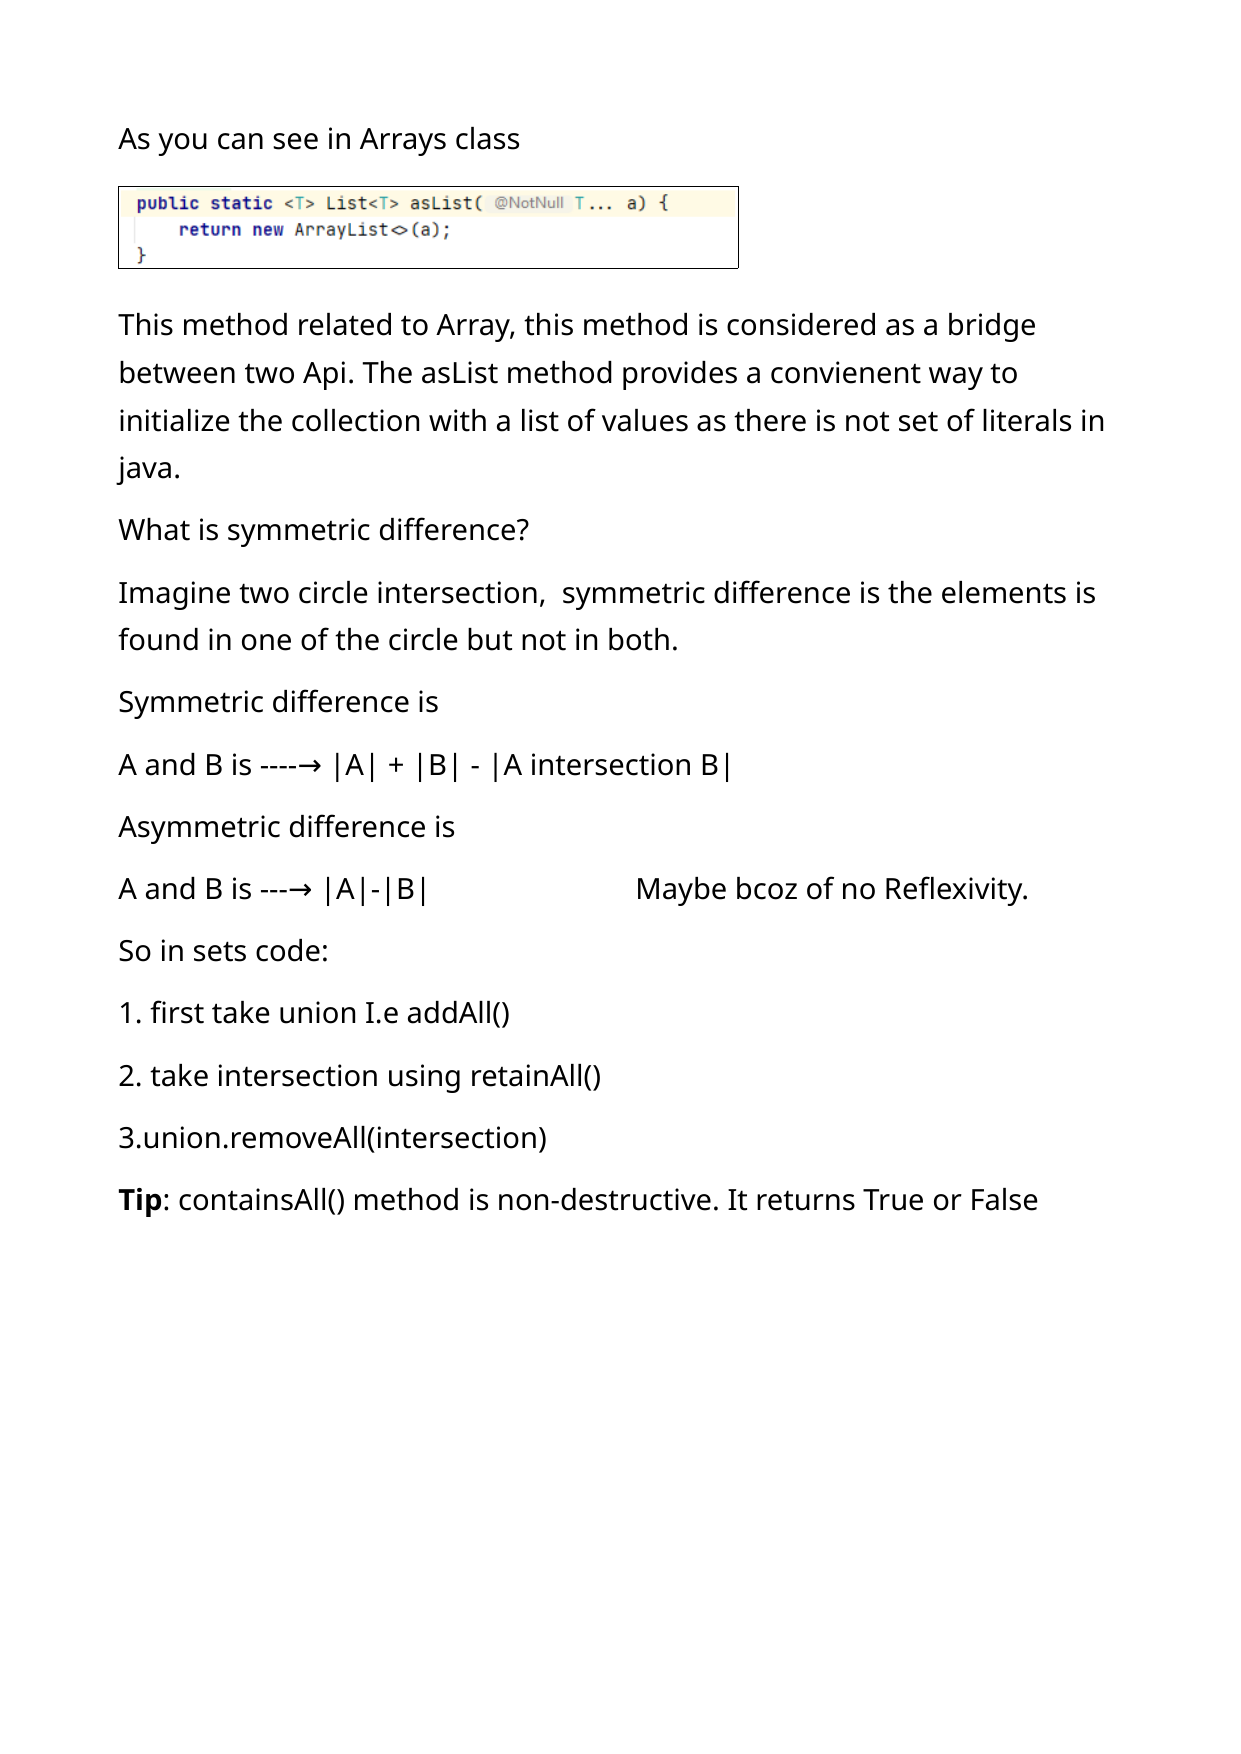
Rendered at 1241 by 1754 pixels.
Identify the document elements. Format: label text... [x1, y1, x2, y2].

text As you can see in Arrays class [118, 118, 1122, 158]
picture [121, 188, 736, 266]
text 3.union.removeAll(intersection) [118, 1117, 1122, 1157]
text A and B is ---→ |A|-|B| Maybe bcoz of no Reflexivity. [118, 868, 1122, 908]
text Imagine two circle intersection, symmetric difference is the elements is found in one of the circle but not in both. [118, 572, 1122, 659]
text So in sets code: [118, 930, 1122, 970]
text Tip: containsAll() method is non-destructive. It returns True or False [118, 1179, 1122, 1219]
text Asymmetric difference is [118, 806, 1122, 846]
text 1. first take union I.e addAll() [118, 993, 1122, 1032]
text Symmetric difference is [118, 682, 1122, 721]
text A and B is ----→ |A| + |B| - |A intersection B| [118, 744, 1122, 783]
text What is symmetric difference? [118, 510, 1122, 549]
text 2. take intersection using retainAll() [118, 1055, 1122, 1094]
text This method related to Array, this method is considered as a bridge between two Api. The asList method provides a convienent way to initialize the collection with a list of values as there is not set of literals in java. [118, 305, 1122, 487]
